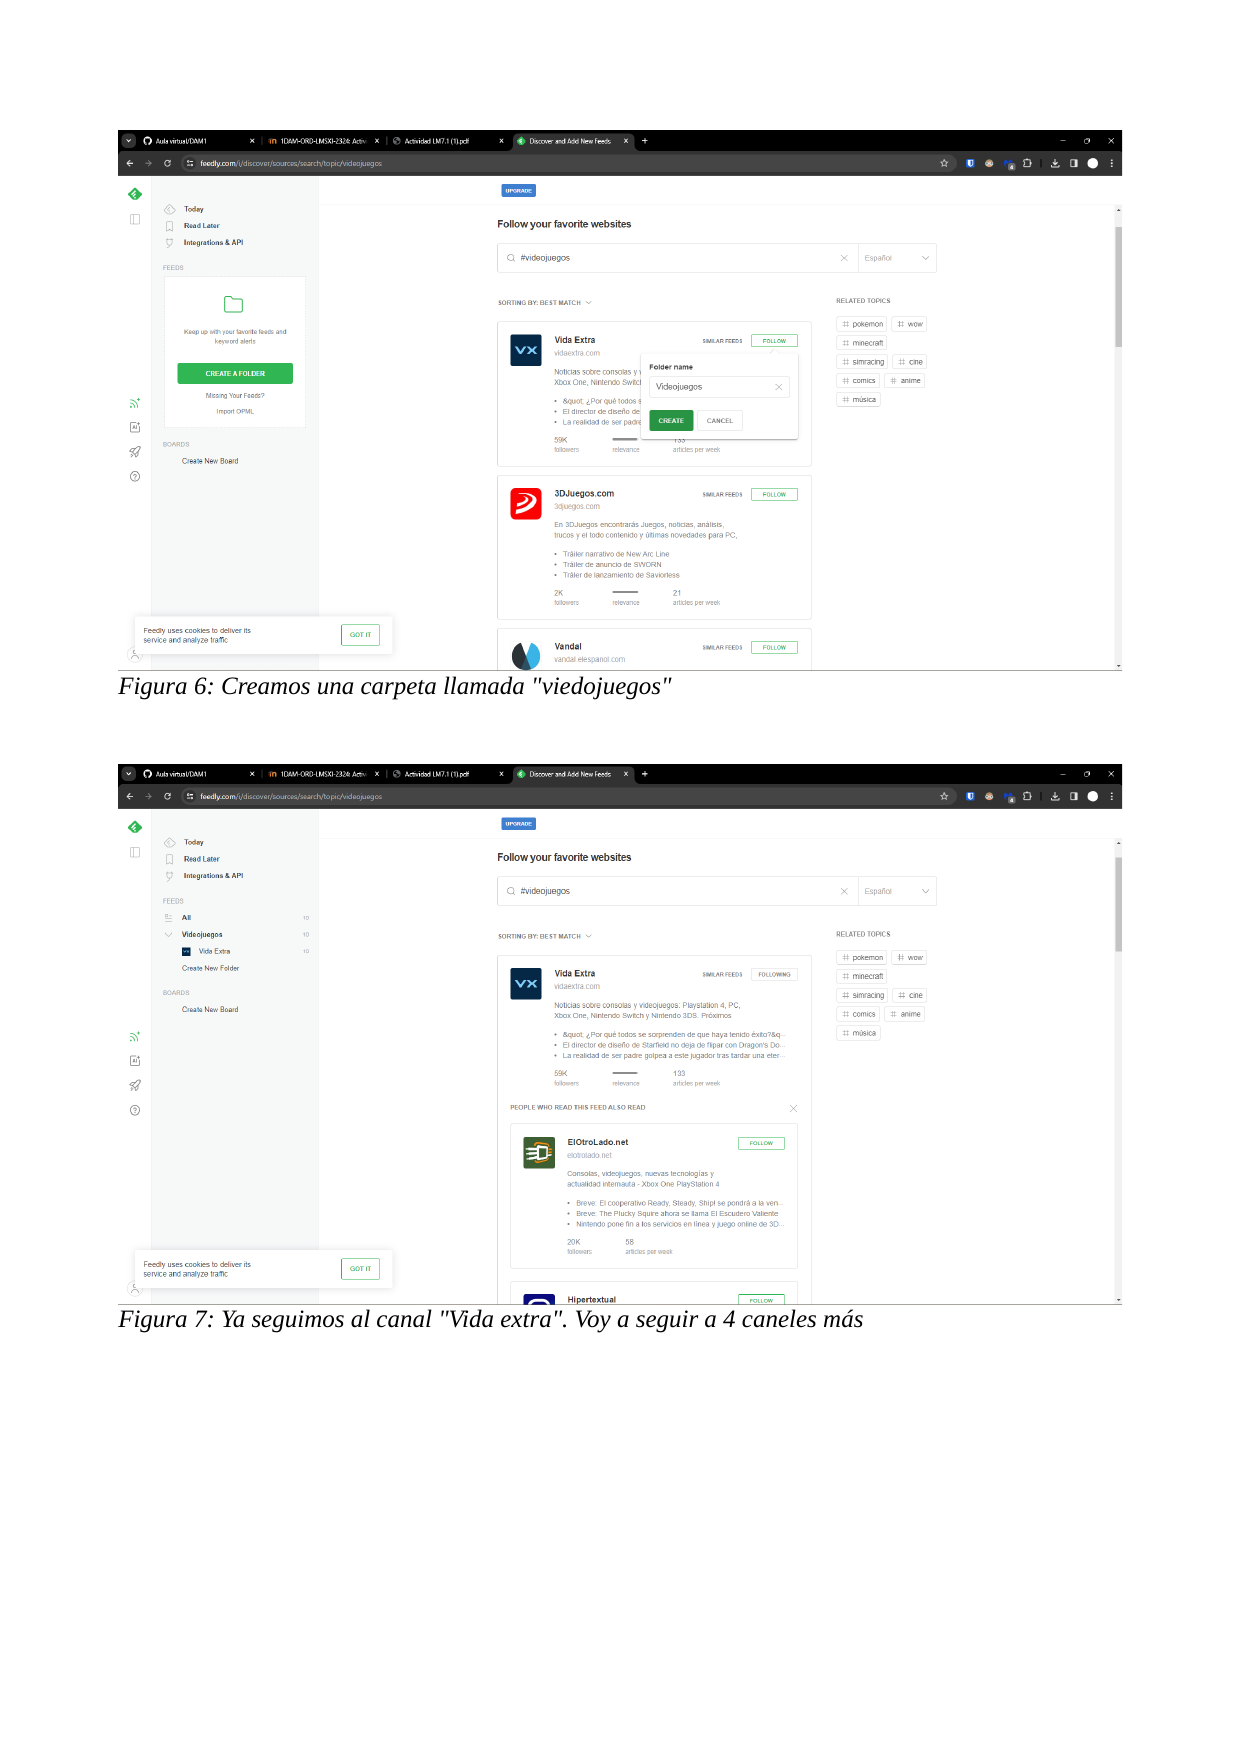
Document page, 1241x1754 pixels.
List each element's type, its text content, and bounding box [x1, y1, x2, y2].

picture [118, 130, 1123, 671]
picture [118, 764, 1123, 1305]
text Figura 6: Creamos una carpeta llamada "viedojuegos" [118, 671, 1122, 700]
text Figura 7: Ya seguimos al canal "Vida extra". Voy a seguir a 4 caneles más [118, 1305, 1122, 1333]
